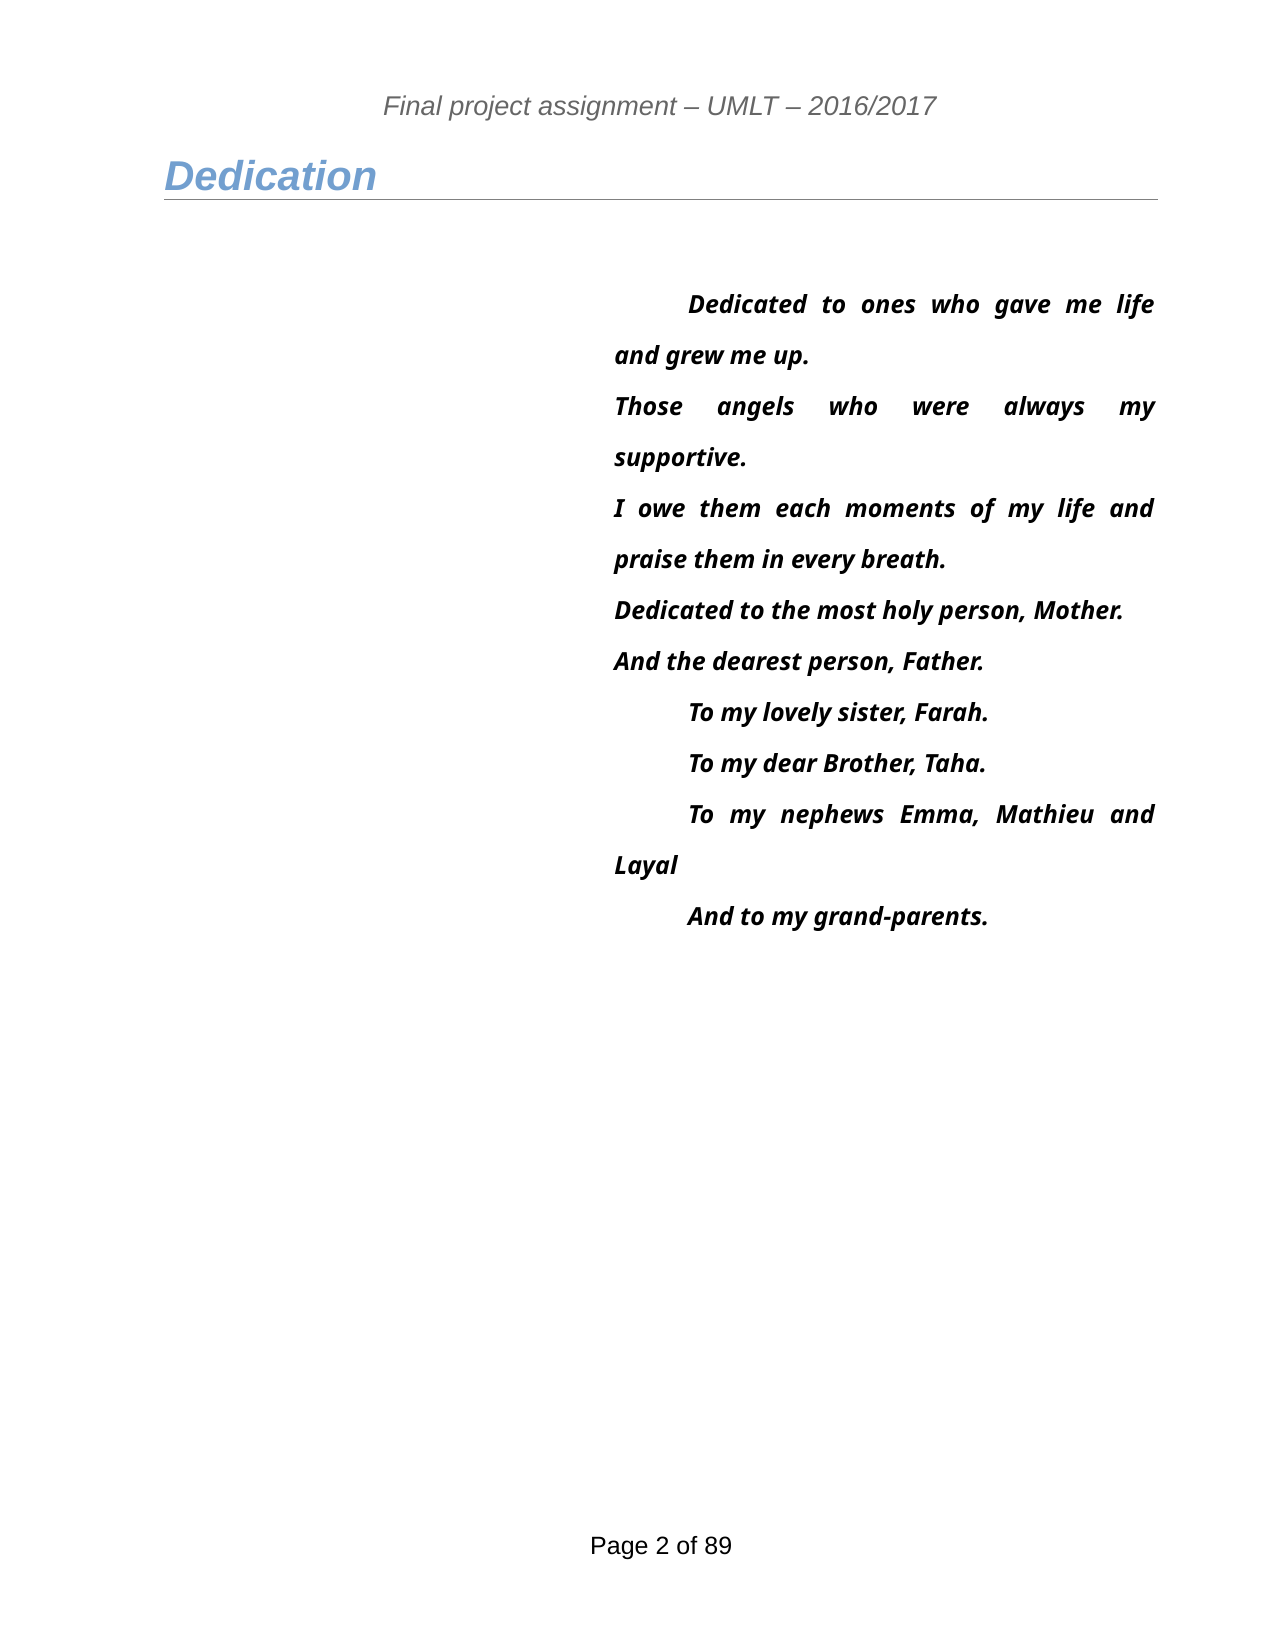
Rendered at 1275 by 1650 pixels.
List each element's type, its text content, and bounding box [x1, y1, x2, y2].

text Dedicated to ones who gave me life and grew me up. [614, 286, 1158, 372]
text To my lovely sister, Farah. [614, 695, 1158, 729]
text Those angels who were always my supportive. [614, 388, 1158, 474]
text Dedicated to the most holy person, Mother. [614, 593, 1158, 627]
text To my dear Brother, Taha. [614, 746, 1158, 780]
text And the dearest person, Father. [614, 644, 1158, 678]
text And to my grand-parents. [614, 899, 1158, 933]
text Dedication [164, 151, 1158, 199]
text To my nephews Emma, Mathieu and Layal [614, 797, 1158, 882]
text I owe them each moments of my life and praise them in every breath. [614, 491, 1158, 576]
